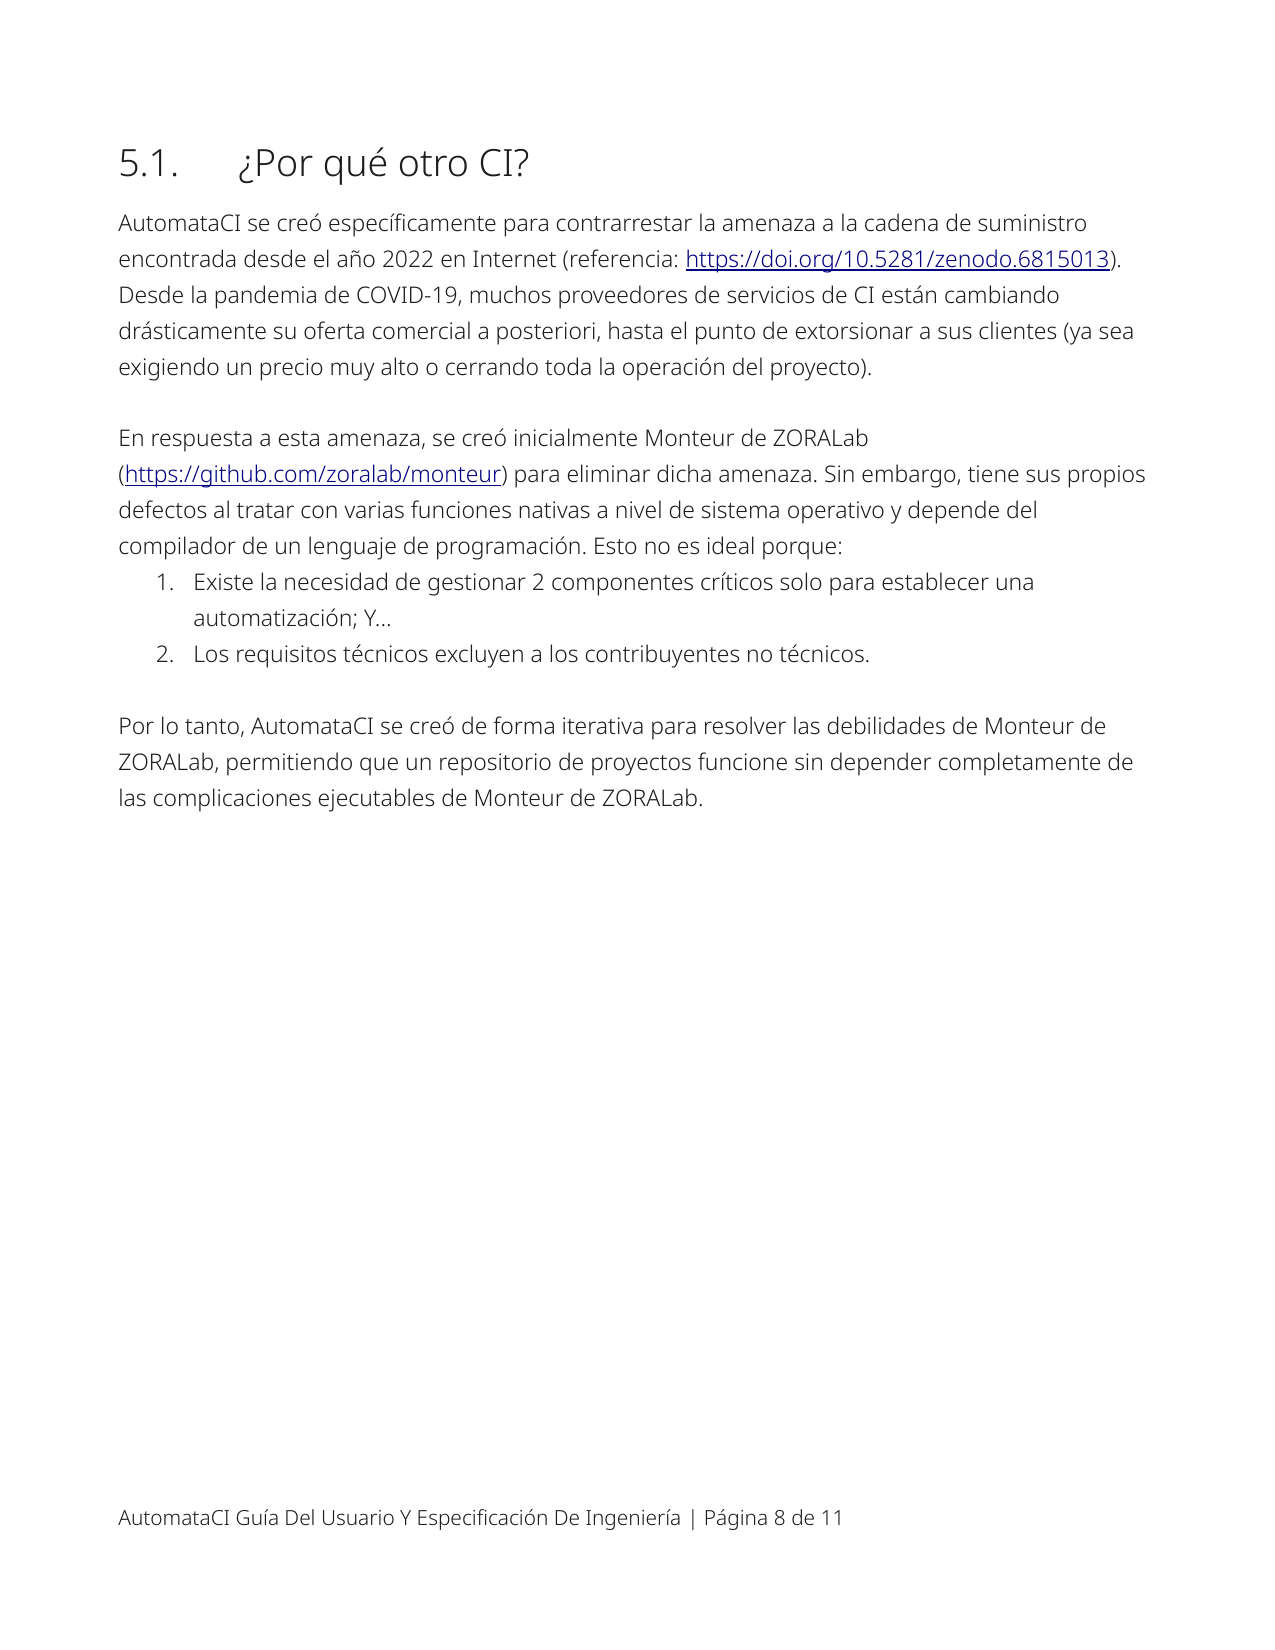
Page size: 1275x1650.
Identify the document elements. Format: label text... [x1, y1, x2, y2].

text Por lo tanto, AutomataCI se creó de forma iterativa para resolver las debilidades de Monteur de ZORALab, permitiendo que un repositorio de proyectos funcione sin depender completamente de las complicaciones ejecutables de Monteur de ZORALab. [118, 710, 1157, 813]
list Los requisitos técnicos excluyen a los contribuyentes no técnicos. [156, 638, 1157, 669]
list Existe la necesidad de gestionar 2 componentes críticos solo para establecer una automatización; Y... [156, 566, 1157, 633]
text En respuesta a esta amenaza, se creó inicialmente Monteur de ZORALab (https://github.com/zoralab/monteur) para eliminar dicha amenaza. Sin embargo, tiene sus propios defectos al tratar con varias funciones nativas a nivel de sistema operativo y depende del compilador de un lenguaje de programación. Esto no es ideal porque: [118, 422, 1157, 561]
text AutomataCI se creó específicamente para contrarrestar la amenaza a la cadena de suministro encontrada desde el año 2022 en Internet (referencia: https://doi.org/10.5281/zenodo.6815013). Desde la pandemia de COVID-19, muchos proveedores de servicios de CI están cambiando drásticamente su oferta comercial a posteriori, hasta el punto de extorsionar a sus clientes (ya sea exigiendo un precio muy alto o cerrando toda la operación del proyecto). [118, 207, 1157, 382]
subtitle ¿Por qué otro CI? [118, 136, 1157, 187]
